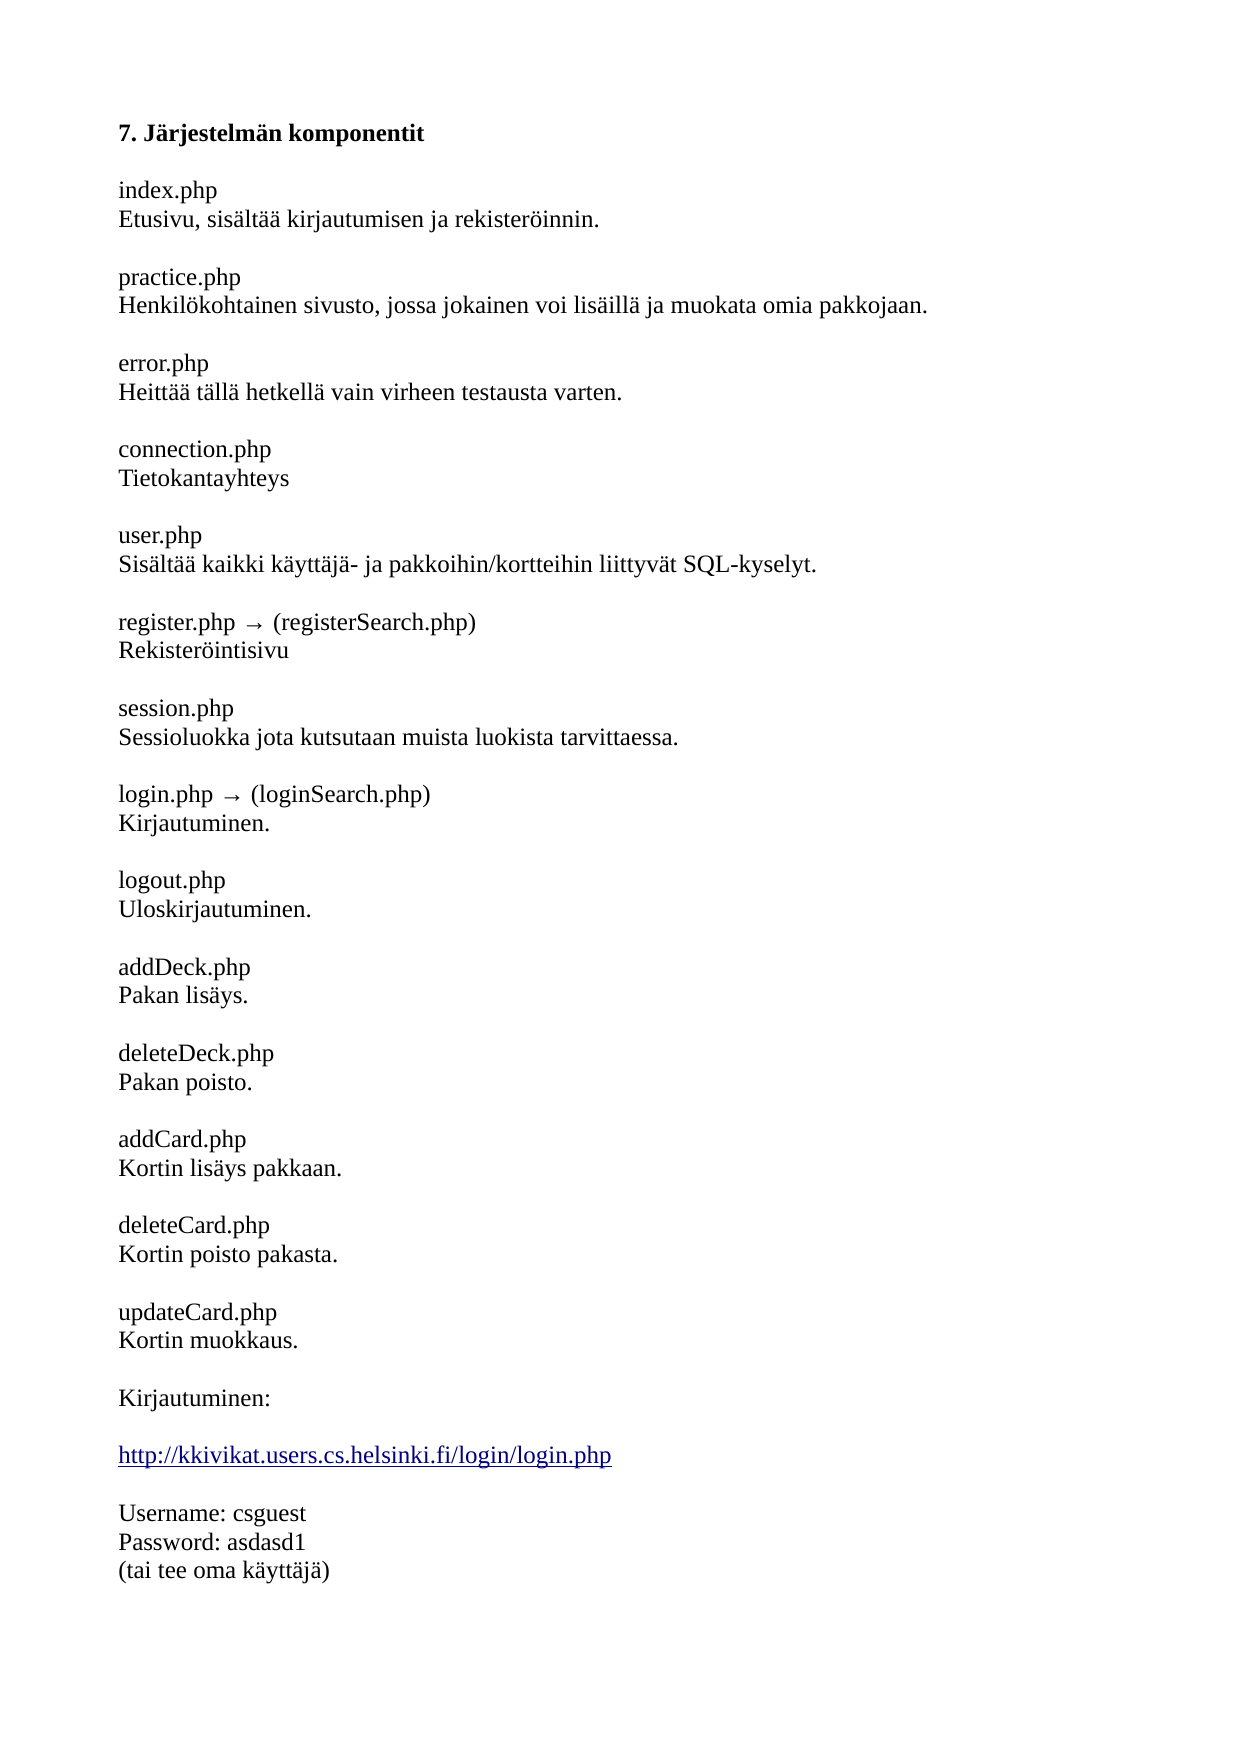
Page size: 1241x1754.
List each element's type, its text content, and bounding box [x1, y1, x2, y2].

text register.php → (registerSearch.php) [118, 607, 1122, 636]
text Uloskirjautuminen. [118, 894, 1122, 923]
text Etusivu, sisältää kirjautumisen ja rekisteröinnin. [118, 204, 1122, 233]
text addDeck.php [118, 952, 1122, 981]
text logout.php [118, 866, 1122, 894]
text Rekisteröintisivu [118, 636, 1122, 664]
text login.php → (loginSearch.php) [118, 779, 1122, 808]
text Sessioluokka jota kutsutaan muista luokista tarvittaessa. [118, 722, 1122, 751]
text Sisältää kaikki käyttäjä- ja pakkoihin/kortteihin liittyvät SQL-kyselyt. [118, 549, 1122, 578]
text updateCard.php [118, 1297, 1122, 1326]
text Pakan poisto. [118, 1067, 1122, 1096]
text Kirjautuminen. [118, 808, 1122, 837]
text Pakan lisäys. [118, 981, 1122, 1009]
text Henkilökohtainen sivusto, jossa jokainen voi lisäillä ja muokata omia pakkojaan. [118, 291, 1122, 319]
text session.php [118, 693, 1122, 722]
text Tietokantayhteys [118, 463, 1122, 492]
text Heittää tällä hetkellä vain virheen testausta varten. [118, 377, 1122, 406]
text user.php [118, 521, 1122, 549]
text deleteCard.php [118, 1211, 1122, 1239]
text Kirjautuminen: [118, 1383, 1122, 1441]
text connection.php [118, 434, 1122, 463]
text practice.php [118, 262, 1122, 291]
text deleteDeck.php [118, 1038, 1122, 1067]
text http://kkivikat.users.cs.helsinki.fi/login/login.php Username: csguest Password: asdasd1 (tai tee oma käyttäjä) [118, 1441, 1122, 1584]
text index.php [118, 176, 1122, 204]
text Kortin muokkaus. [118, 1326, 1122, 1354]
text addCard.php [118, 1124, 1122, 1153]
text Kortin lisäys pakkaan. [118, 1153, 1122, 1182]
text 7. Järjestelmän komponentit [118, 118, 1122, 147]
text error.php [118, 348, 1122, 377]
text Kortin poisto pakasta. [118, 1239, 1122, 1268]
